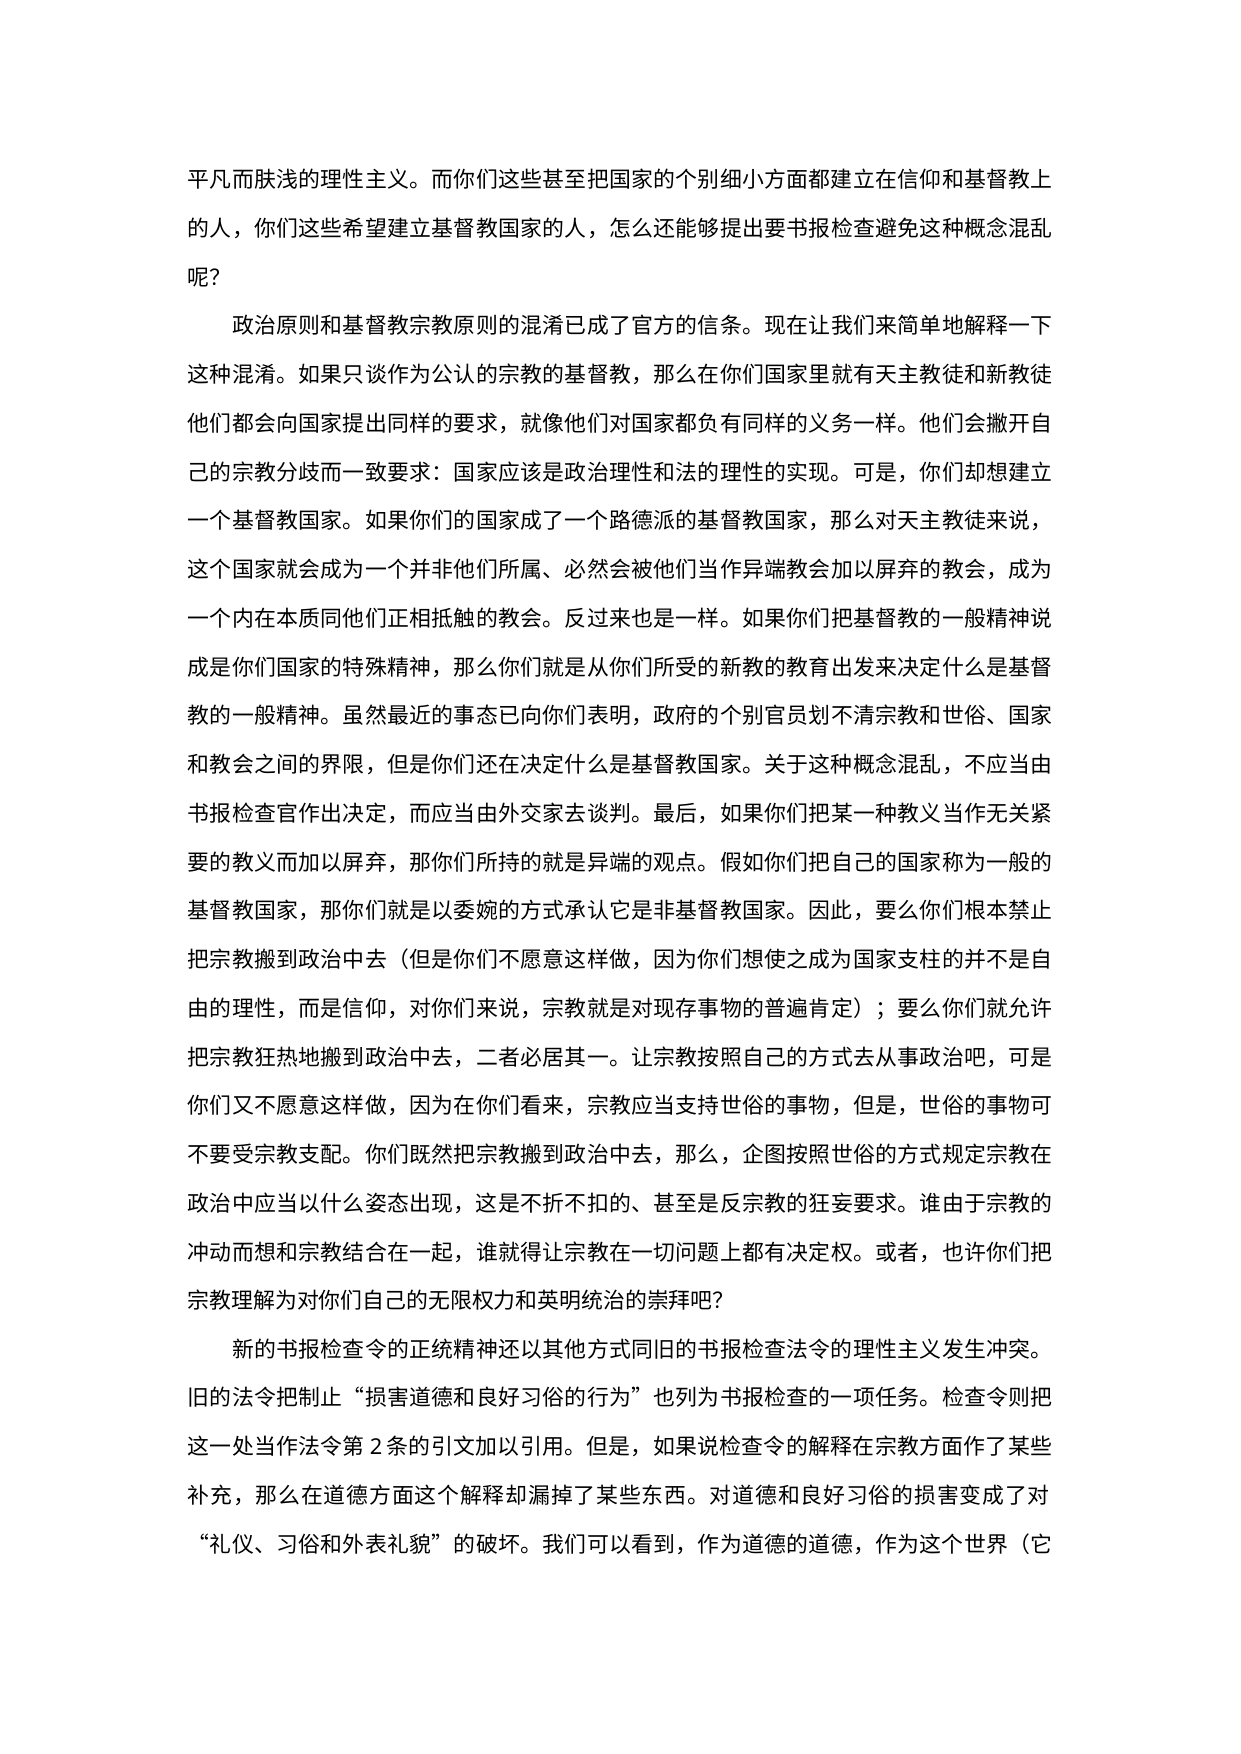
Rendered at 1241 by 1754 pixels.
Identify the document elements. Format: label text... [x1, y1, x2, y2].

text 政治原则和基督教宗教原则的混淆已成了官方的信条。现在让我们来简单地解释一下这种混淆。如果只谈作为公认的宗教的基督教，那么在你们国家里就有天主教徒和新教徒。他们都会向国家提出同样的要求，就像他们对国家都负有同样的义务一样。他们会撇开自己的宗教分歧而一致要求：国家应该是政治理性和法的理性的实现。可是，你们却想建立一个基督教国家。如果你们的国家成了一个路德派的基督教国家，那么对天主教徒来说，这个国家就会成为一个并非他们所属、必然会被他们当作异端教会加以屏弃的教会，成为一个内在本质同他们正相抵触的教会。反过来也是一样。如果你们把基督教的一般精神说成是你们国家的特殊精神，那么你们就是从你们所受的新教的教育出发来决定什么是基督教的一般精神。虽然最近的事态已向你们表明，政府的个别官员划不清宗教和世俗、国家和教会之间的界限，但是你们还在决定什么是基督教国家。关于这种概念混乱，不应当由书报检查官作出决定，而应当由外交家去谈判。最后，如果你们把某一种教义当作无关紧要的教义而加以屏弃，那你们所持的就是异端的观点。假如你们把自己的国家称为一般的基督教国家，那你们就是以委婉的方式承认它是非基督教国家。因此，要么你们根本禁止把宗教搬到政治中去（但是你们不愿意这样做，因为你们想使之成为国家支柱的并不是自由的理性，而是信仰，对你们来说，宗教就是对现存事物的普遍肯定）；要么你们就允许把宗教狂热地搬到政治中去，二者必居其一。让宗教按照自己的方式去从事政治吧，可是你们又不愿意这样做，因为在你们看来，宗教应当支持世俗的事物，但是，世俗的事物可不要受宗教支配。你们既然把宗教搬到政治中去，那么，企图按照世俗的方式规定宗教在政治中应当以什么姿态出现，这是不折不扣的、甚至是反宗教的狂妄要求。谁由于宗教的冲动而想和宗教结合在一起，谁就得让宗教在一切问题上都有决定权。或者，也许你们把宗教理解为对你们自己的无限权力和英明统治的崇拜吧？ [187, 308, 1053, 1315]
text 可是，如果同1819年的书报检查法令有明显矛盾的检查令要给哲学方面的书刊带上新的枷锁，那它至少应当表现得很彻底，能使宗教方面的书刊摆脱以前理性主义的法令加在它身上的旧枷锁。因为该法令曾宣布书报检查的目的也是“反对把宗教信条狂热地搬到政治中去，防止由此引起的概念混乱”。新的检查令虽然非常慎重，在自己的解释中对这一规定只字未提，但在引用法令第2条时仍然采纳了这一规定。什么叫作把宗教信条狂热地搬到政治中去呢？这就是说，要让宗教信条按其独特的本性去决定国家，也就是说，要使宗教的特殊本质成为国家的准则。旧的书报检查法令有权反对这种概念混乱，因为它允许批评特殊的宗教，允许批评这种宗教的特定内容。但旧法令依据的是你们自己所蔑视的、平凡而肤浅的理性主义。而你们这些甚至把国家的个别细小方面都建立在信仰和基督教上的人，你们这些希望建立基督教国家的人，怎么还能够提出要书报检查避免这种概念混乱呢？ [187, 162, 1053, 292]
text 新的书报检查令的正统精神还以其他方式同旧的书报检查法令的理性主义发生冲突。旧的法令把制止“损害道德和良好习俗的行为”也列为书报检查的一项任务。检查令则把这一处当作法令第2条的引文加以引用。但是，如果说检查令的解释在宗教方面作了某些补充，那么在道德方面这个解释却漏掉了某些东西。对道德和良好习俗的损害变成了对“礼仪、习俗和外表礼貌”的破坏。我们可以看到，作为道德的道德，作为这个世界（它 [187, 1331, 1053, 1559]
